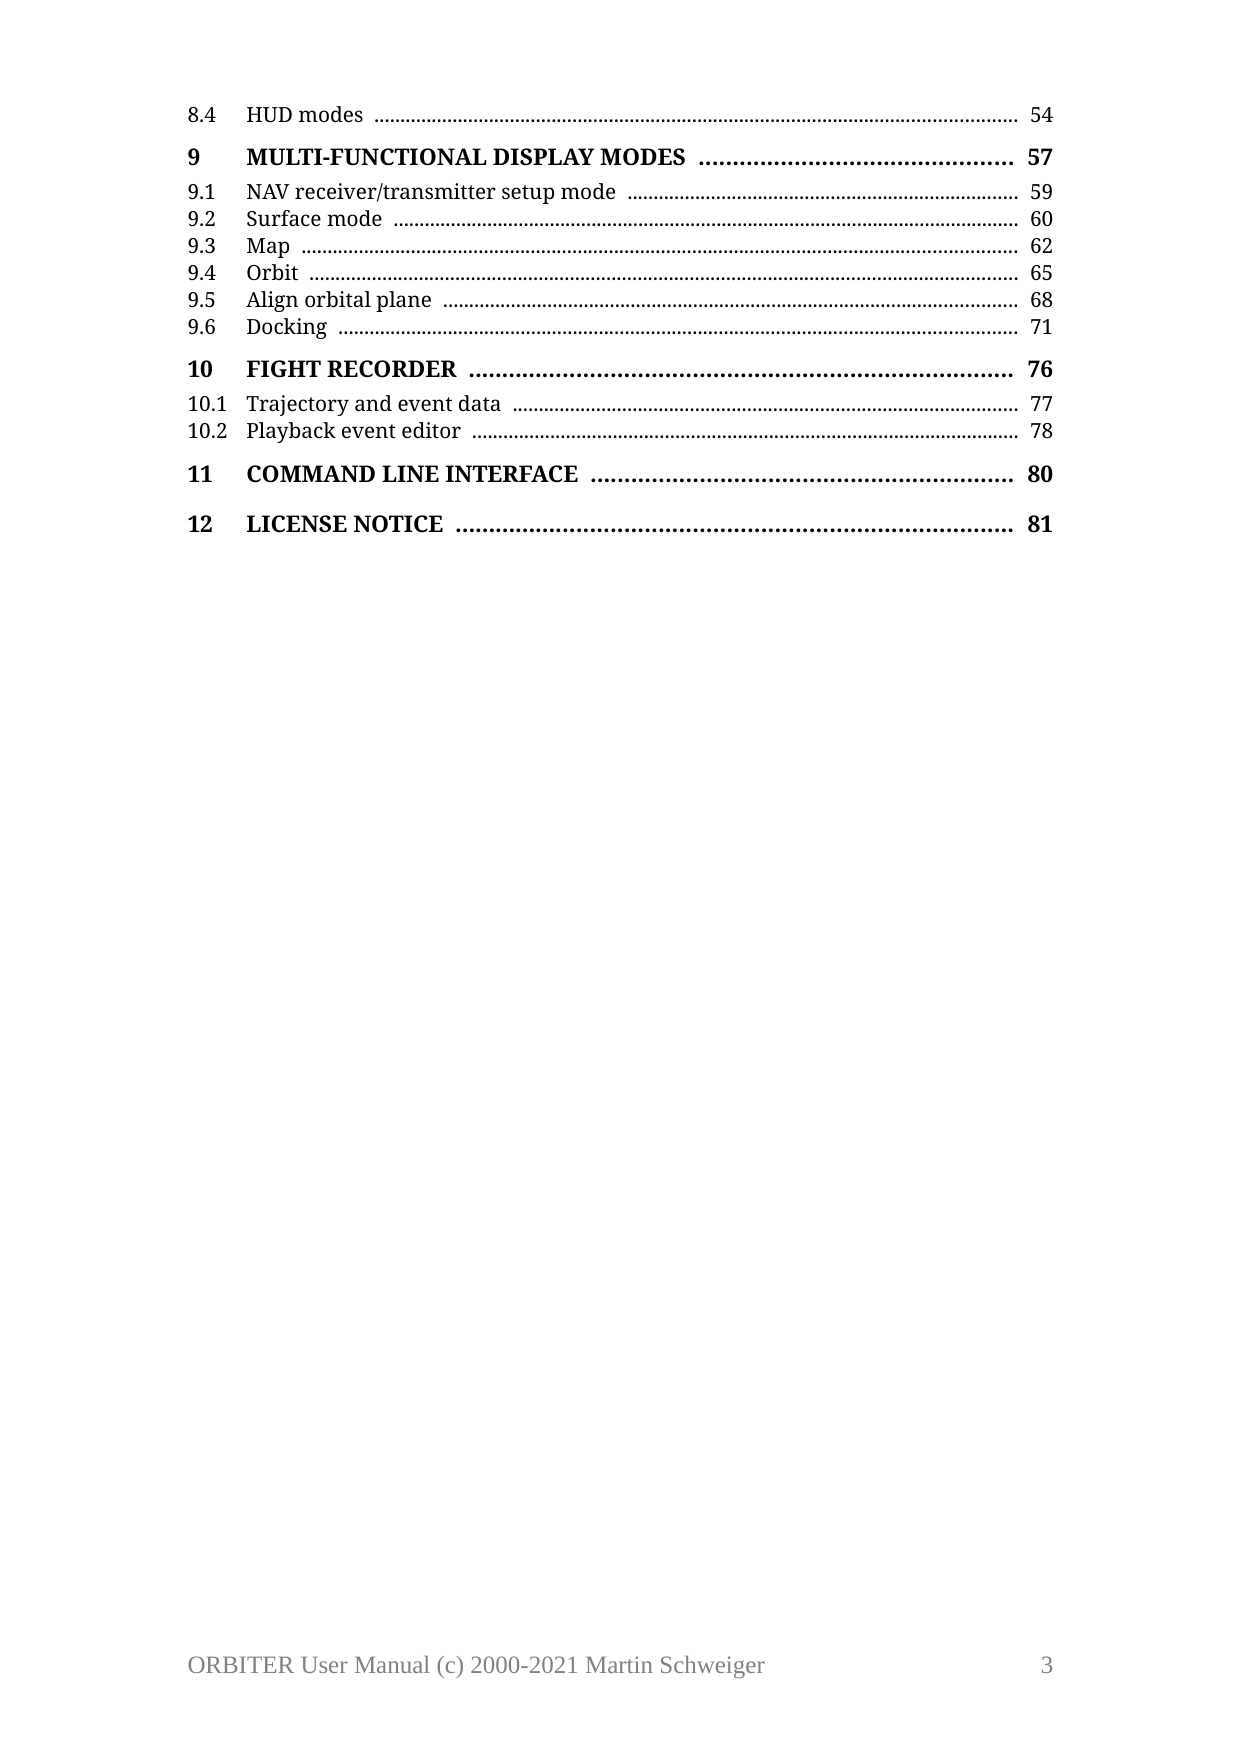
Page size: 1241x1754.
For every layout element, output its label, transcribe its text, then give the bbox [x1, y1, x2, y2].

text 9 Multi-functional display modes 57 [187, 140, 1053, 171]
text 10.1 Trajectory and event data 77 [187, 390, 1053, 417]
text 8.4 HUD modes 54 [187, 100, 1053, 127]
text 9.4 Orbit 65 [187, 259, 1053, 286]
text 12 License notice 81 [187, 507, 1053, 538]
text 10.2 Playback event editor 78 [187, 417, 1053, 444]
text 9.1 NAV receiver/transmitter setup mode 59 [187, 178, 1053, 205]
text 11 Command line interface 80 [187, 457, 1053, 488]
text 9.3 Map 62 [187, 232, 1053, 259]
text 10 Fight recorder 76 [187, 353, 1053, 384]
text 9.6 Docking 71 [187, 313, 1053, 340]
text 9.5 Align orbital plane 68 [187, 286, 1053, 313]
text 9.2 Surface mode 60 [187, 205, 1053, 232]
